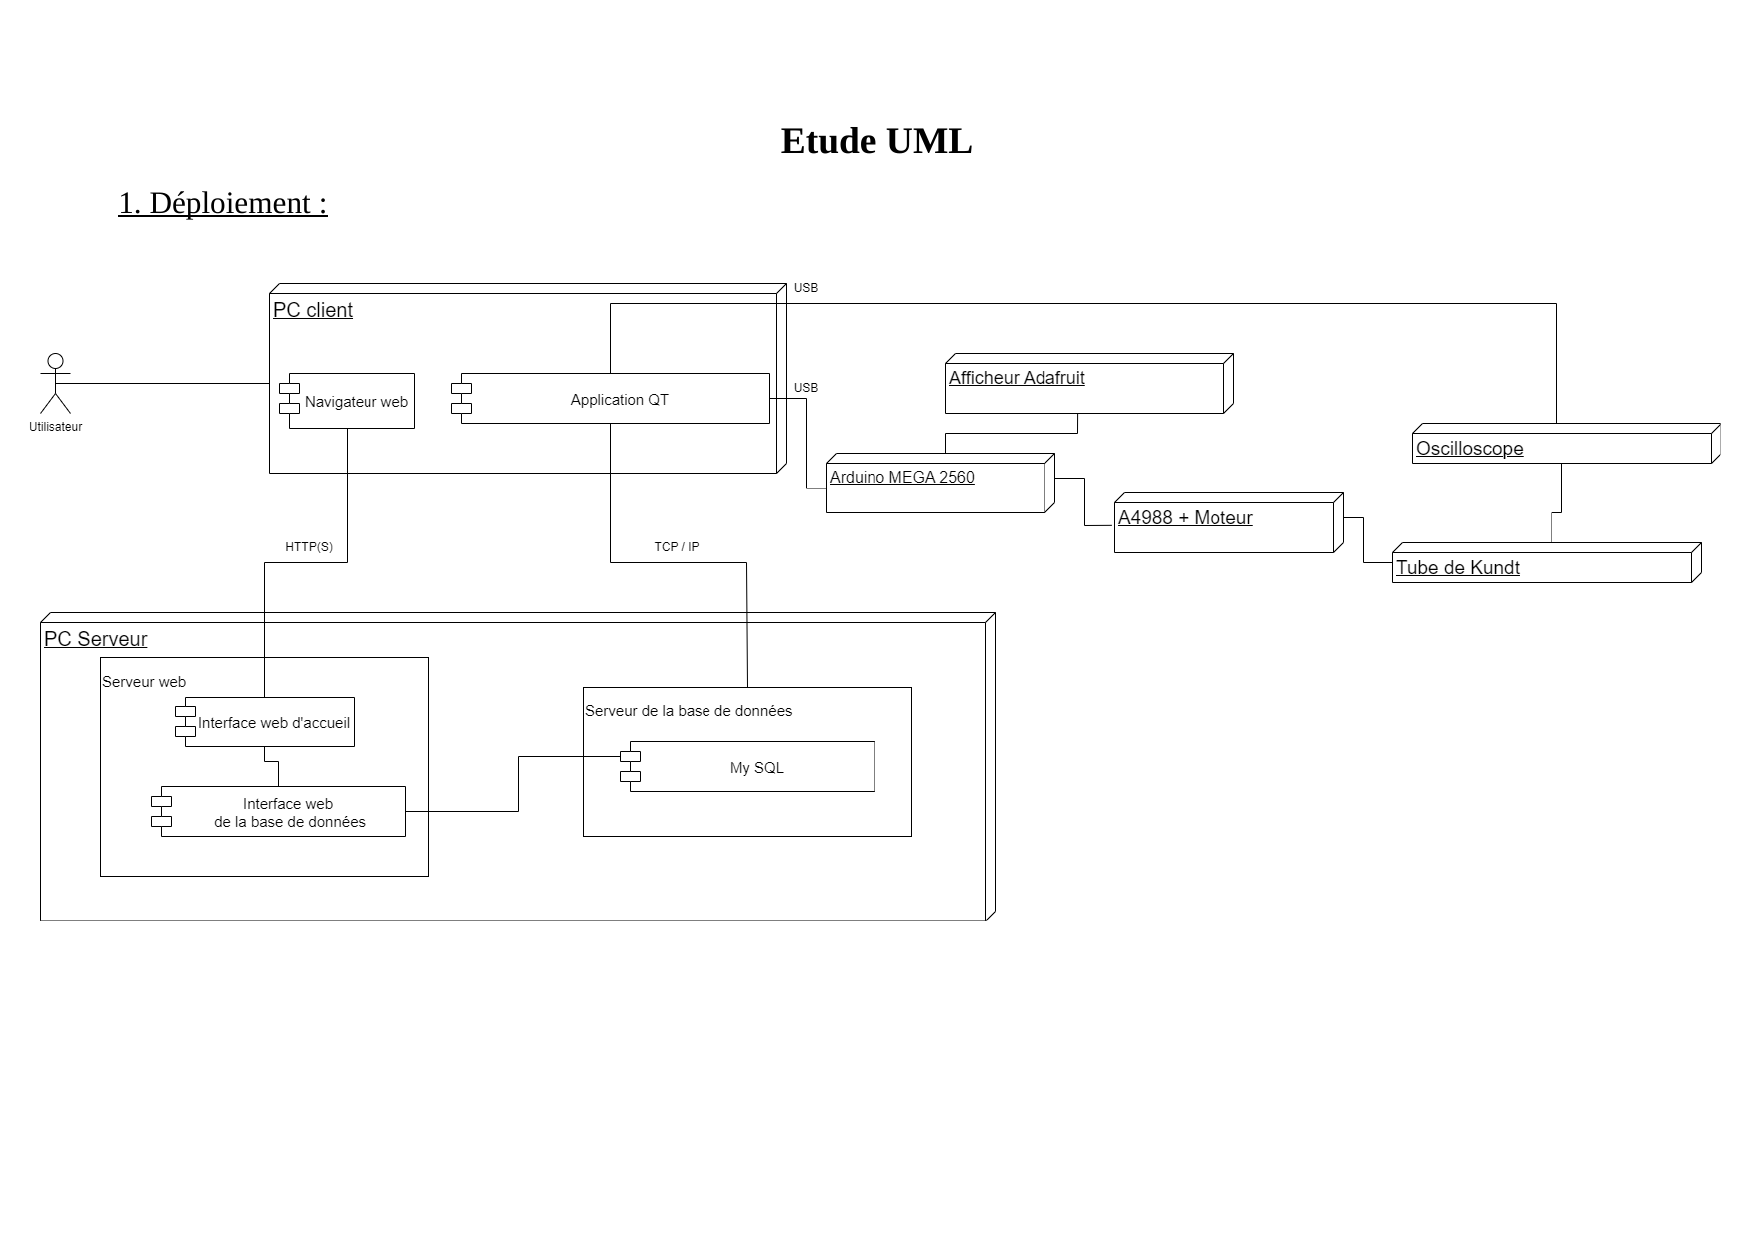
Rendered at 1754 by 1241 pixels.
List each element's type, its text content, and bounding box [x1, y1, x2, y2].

picture [29, 273, 1721, 921]
text Etude UML [118, 118, 1636, 161]
text 1. Déploiement : [118, 184, 1636, 220]
